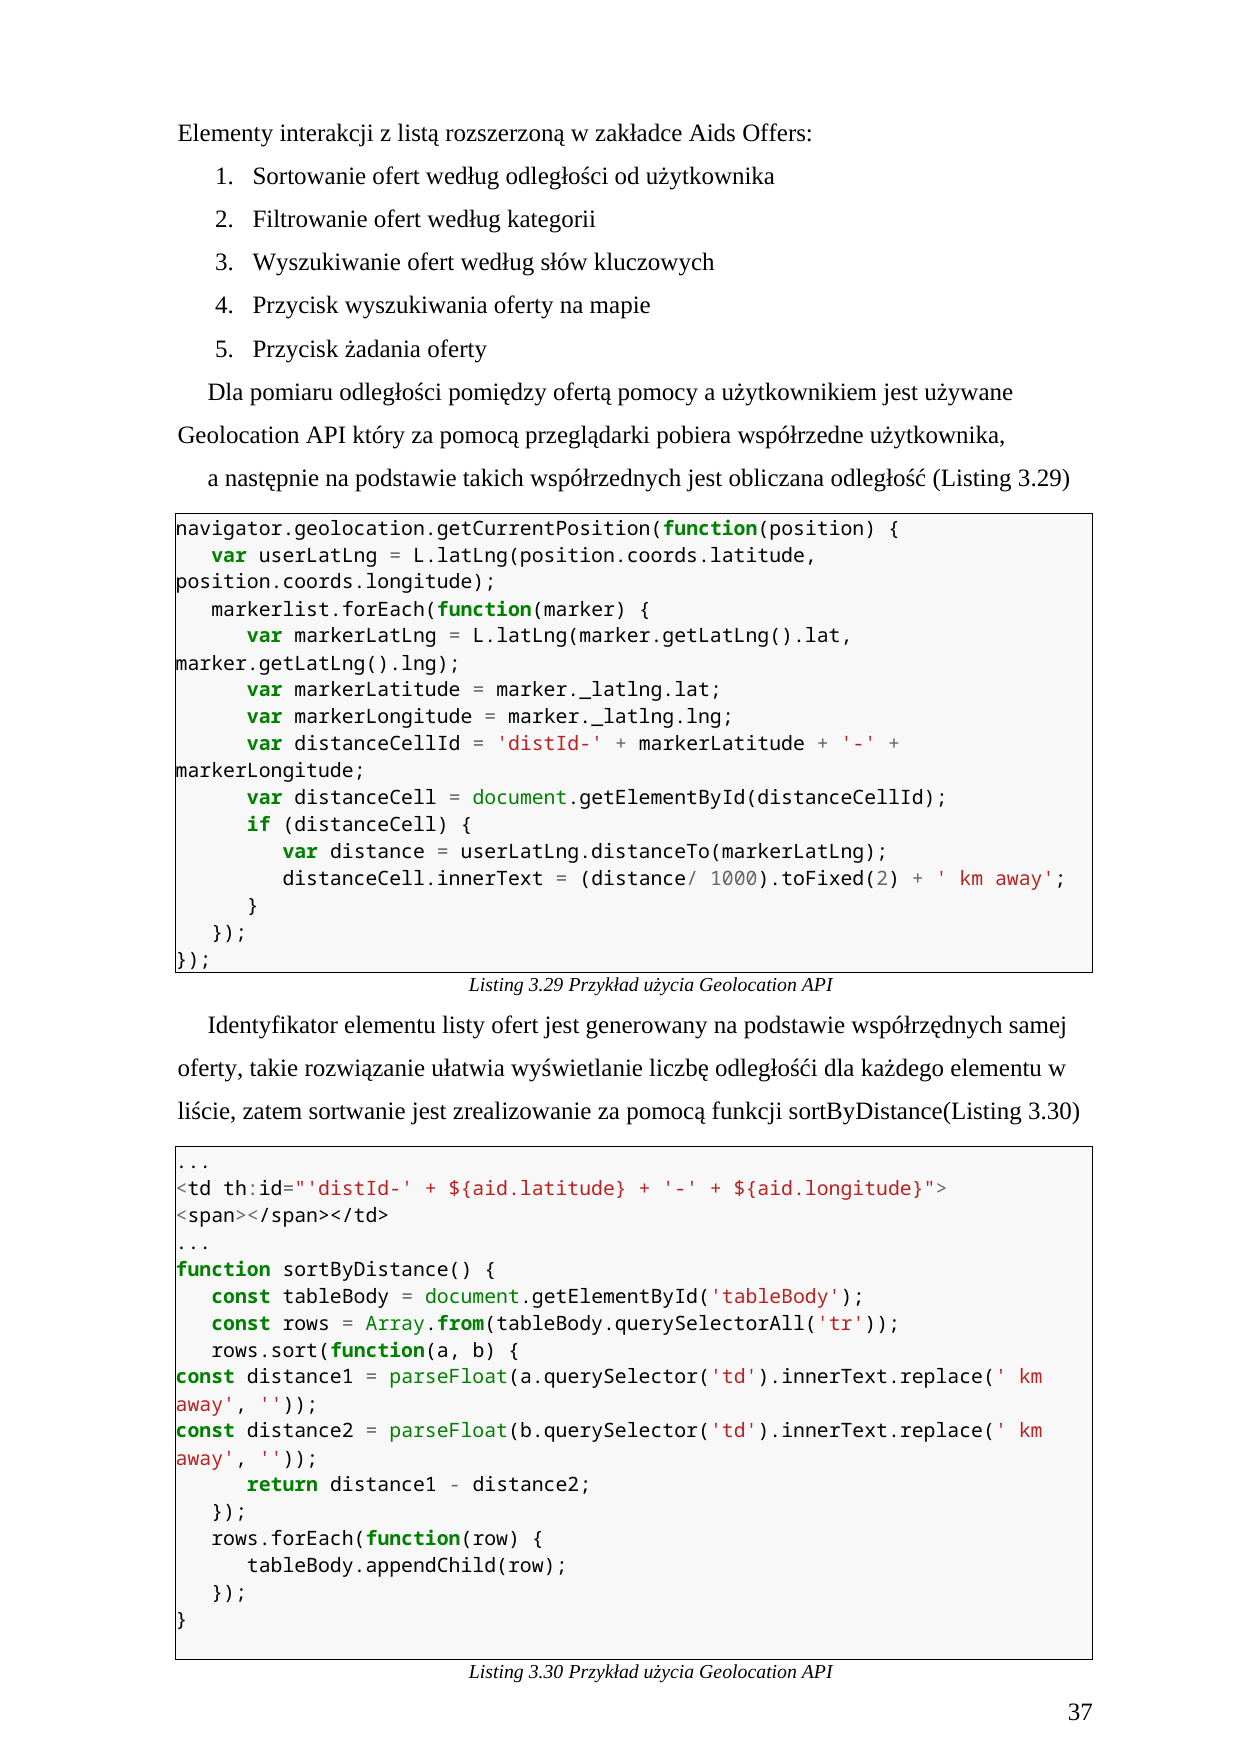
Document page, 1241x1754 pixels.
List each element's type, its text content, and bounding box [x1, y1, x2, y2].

text Dla pomiaru odległości pomiędzy ofertą pomocy a użytkownikiem jest używane Geolocation API który za pomocą przeglądarki pobiera współrzedne użytkownika, [177, 377, 1092, 449]
list Filtrowanie ofert według kategorii [215, 204, 1092, 233]
text Elementy interakcji z listą rozszerzoną w zakładce Aids Offers: [177, 118, 1092, 147]
list Wyszukiwanie ofert według słów kluczowych [215, 247, 1092, 276]
list Sortowanie ofert według odległości od użytkownika [215, 161, 1092, 190]
text Listing 3.29 Przykład użycia Geolocation API [179, 973, 1093, 996]
text Identyfikator elementu listy ofert jest generowany na podstawie współrzędnych samej oferty, takie rozwiązanie ułatwia wyświetlanie liczbę odległośći dla każdego elementu w liście, zatem sortwanie jest zrealizowanie za pomocą funkcji sortByDistance(Listing 3.30) [177, 973, 1092, 1125]
list Przycisk wyszukiwania oferty na mapie [215, 291, 1092, 319]
list Przycisk żadania oferty [215, 334, 1092, 362]
text Listing 3.30 Przykład użycia Geolocation API [179, 1660, 1093, 1683]
text a następnie na podstawie takich współrzednych jest obliczana odległość (Listing 3.29) [177, 463, 1092, 492]
